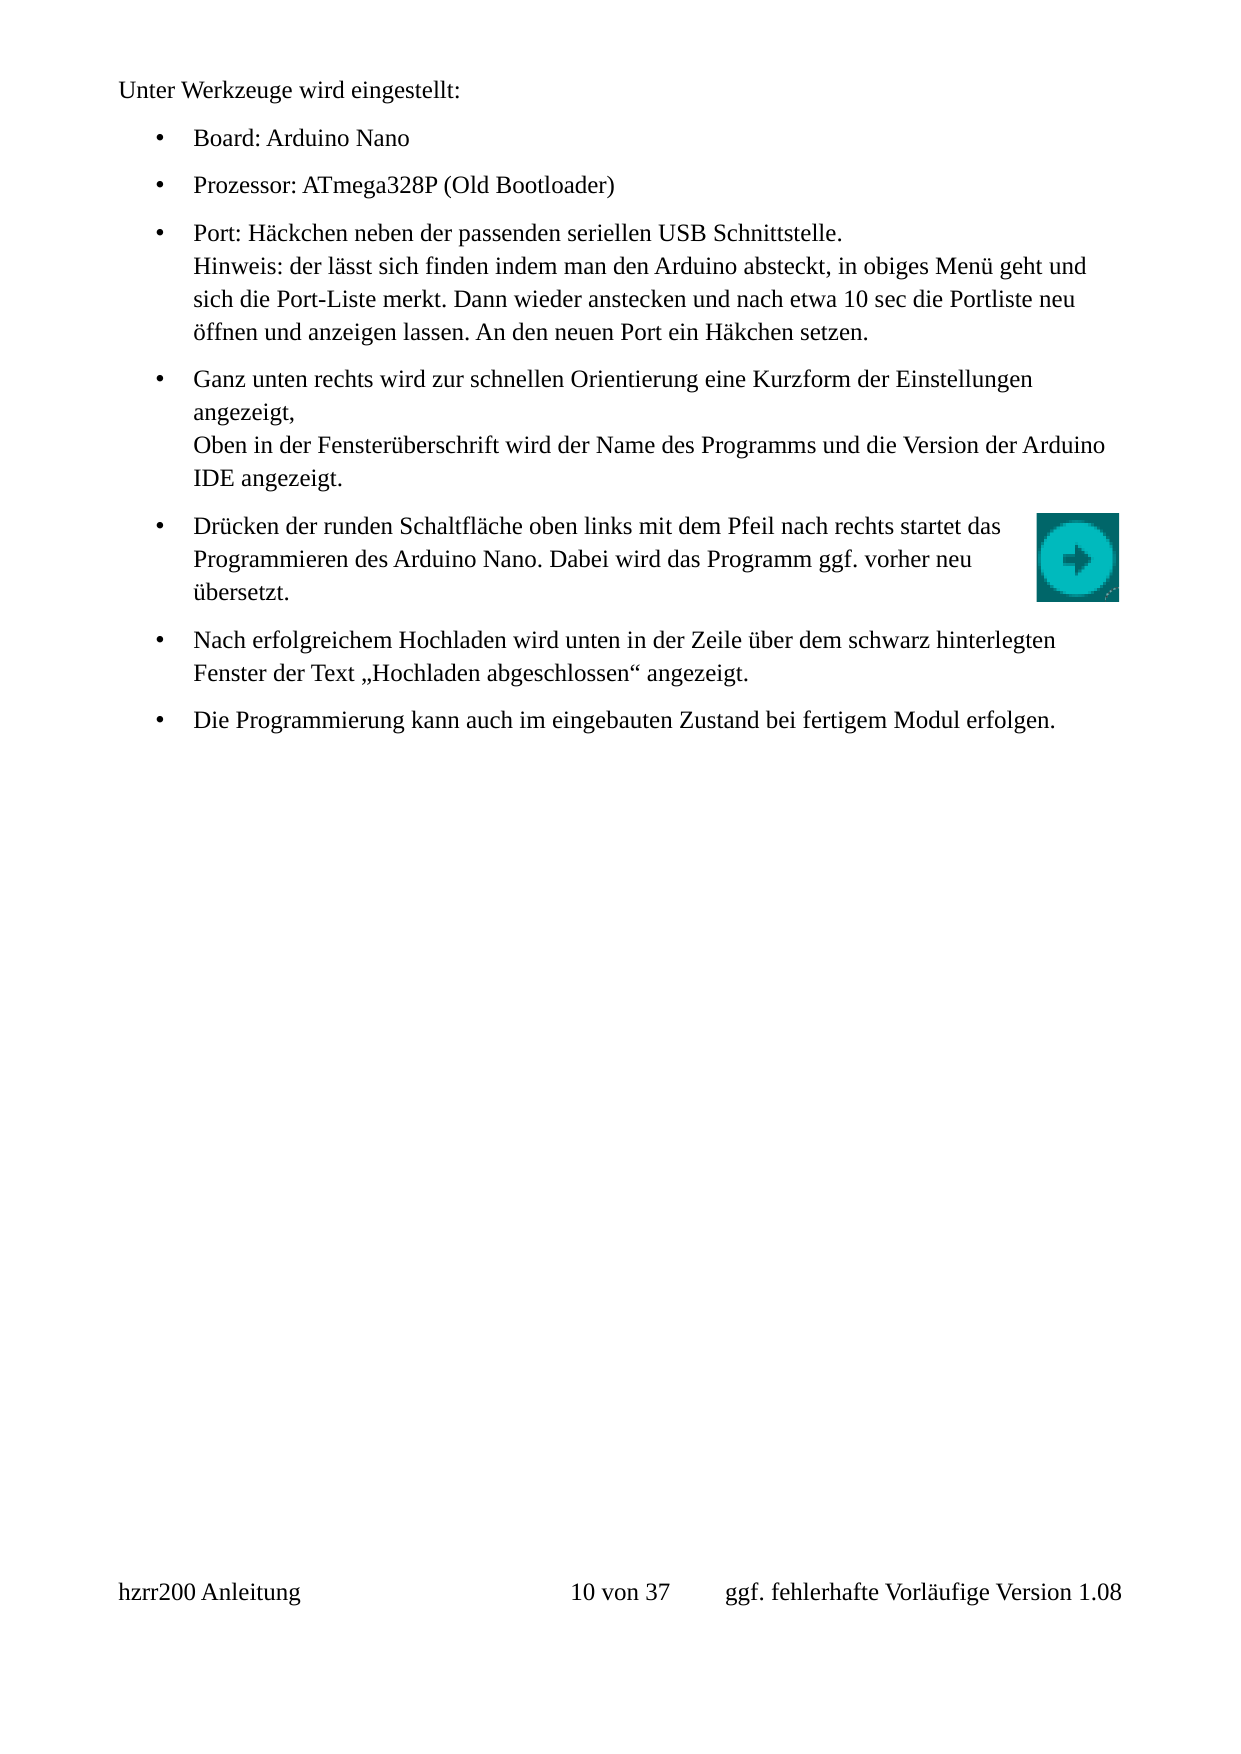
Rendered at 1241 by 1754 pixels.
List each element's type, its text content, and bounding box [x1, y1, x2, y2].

list Board: Arduino Nano [156, 123, 1122, 151]
text Unter Werkzeuge wird eingestellt: [118, 75, 1122, 104]
list Port: Häckchen neben der passenden seriellen USB Schnittstelle. Hinweis: der lässt sich finden indem man den Arduino absteckt, in obiges Menü geht und sich die Port-Liste merkt. Dann wieder anstecken und nach etwa 10 sec die Portliste neu öffnen und anzeigen lassen. An den neuen Port ein Häkchen setzen. [156, 218, 1122, 346]
picture [1036, 513, 1120, 602]
list Nach erfolgreichem Hochladen wird unten in der Zeile über dem schwarz hinterlegten Fenster der Text „Hochladen abgeschlossen“ angezeigt. [156, 625, 1122, 687]
list Ganz unten rechts wird zur schnellen Orientierung eine Kurzform der Einstellungen angezeigt, Oben in der Fensterüberschrift wird der Name des Programms und die Version der Arduino IDE angezeigt. [156, 364, 1122, 492]
list Die Programmierung kann auch im eingebauten Zustand bei fertigem Modul erfolgen. [156, 705, 1122, 734]
list Prozessor: ATmega328P (Old Bootloader) [156, 170, 1122, 199]
list Drücken der runden Schaltfläche oben links mit dem Pfeil nach rechts startet das Programmieren des Arduino Nano. Dabei wird das Programm ggf. vorher neu übersetzt. [156, 511, 1122, 606]
